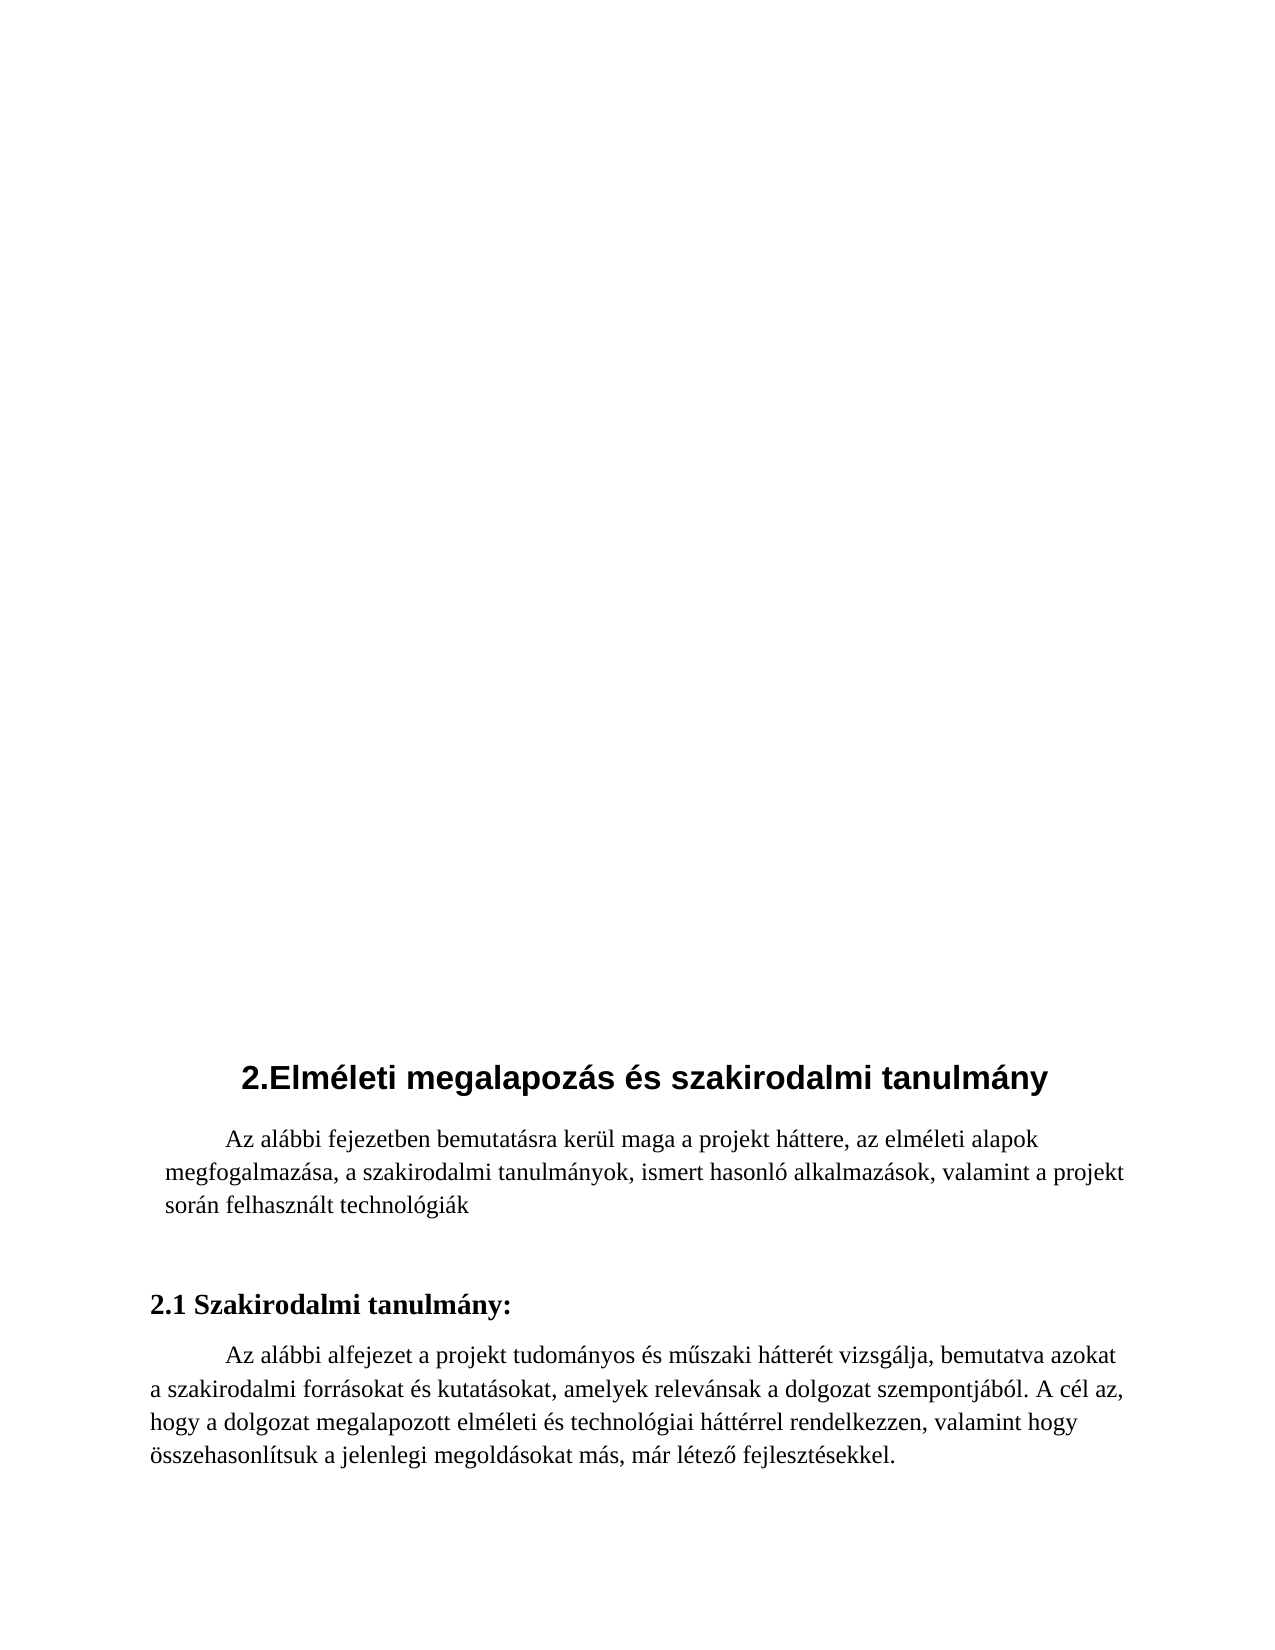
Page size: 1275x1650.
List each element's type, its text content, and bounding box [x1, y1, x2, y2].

subtitle Az alábbi fejezetben bemutatásra kerül maga a projekt háttere, az elméleti alapok megfogalmazása, a szakirodalmi tanulmányok, ismert hasonló alkalmazások, valamint a projekt során felhasznált technológiák [165, 1124, 1125, 1219]
text Az alábbi alfejezet a projekt tudományos és műszaki hátterét vizsgálja, bemutatva azokat a szakirodalmi forrásokat és kutatásokat, amelyek relevánsak a dolgozat szempontjából. A cél az, hogy a dolgozat megalapozott elméleti és technológiai háttérrel rendelkezzen, valamint hogy összehasonlítsuk a jelenlegi megoldásokat más, már létező fejlesztésekkel. [150, 1341, 1125, 1468]
text 2.1 Szakirodalmi tanulmány: [150, 1287, 1125, 1321]
subtitle 2.Elméleti megalapozás és szakirodalmi tanulmány [165, 1058, 1125, 1097]
